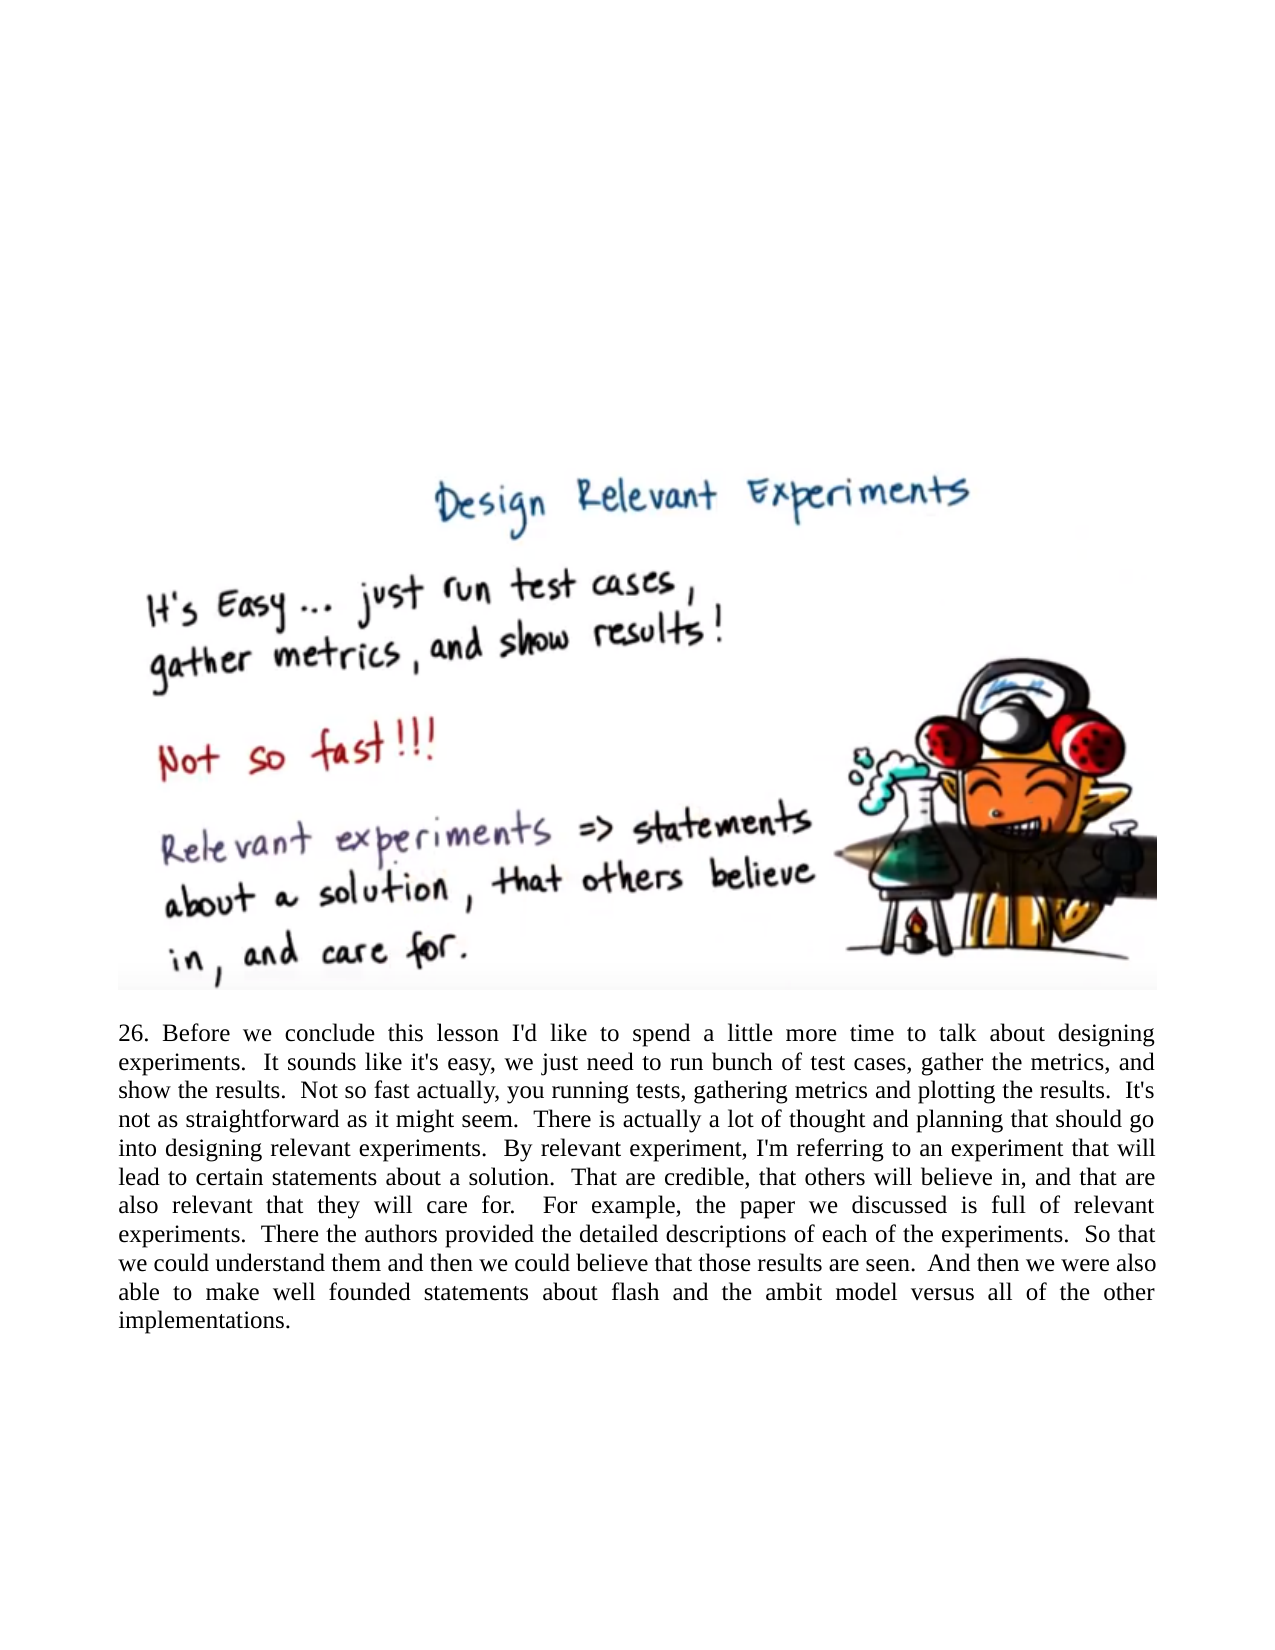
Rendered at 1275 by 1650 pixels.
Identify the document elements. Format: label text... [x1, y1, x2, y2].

text 26. Before we conclude this lesson I'd like to spend a little more time to talk about designing experiments. It sounds like it's easy, we just need to run bunch of test cases, gather the metrics, and show the results. Not so fast actually, you running tests, gathering metrics and plotting the results. It's not as straightforward as it might seem. There is actually a lot of thought and planning that should go into designing relevant experiments. By relevant experiment, I'm referring to an experiment that will lead to certain statements about a solution. That are credible, that others will believe in, and that are also relevant that they will care for. For example, the paper we discussed is full of relevant experiments. There the authors provided the detailed descriptions of each of the experiments. So that we could understand them and then we could believe that those results are seen. And then we were also able to make well founded statements about flash and the ambit model versus all of the other implementations. [118, 1018, 1157, 1334]
picture [118, 463, 1157, 990]
